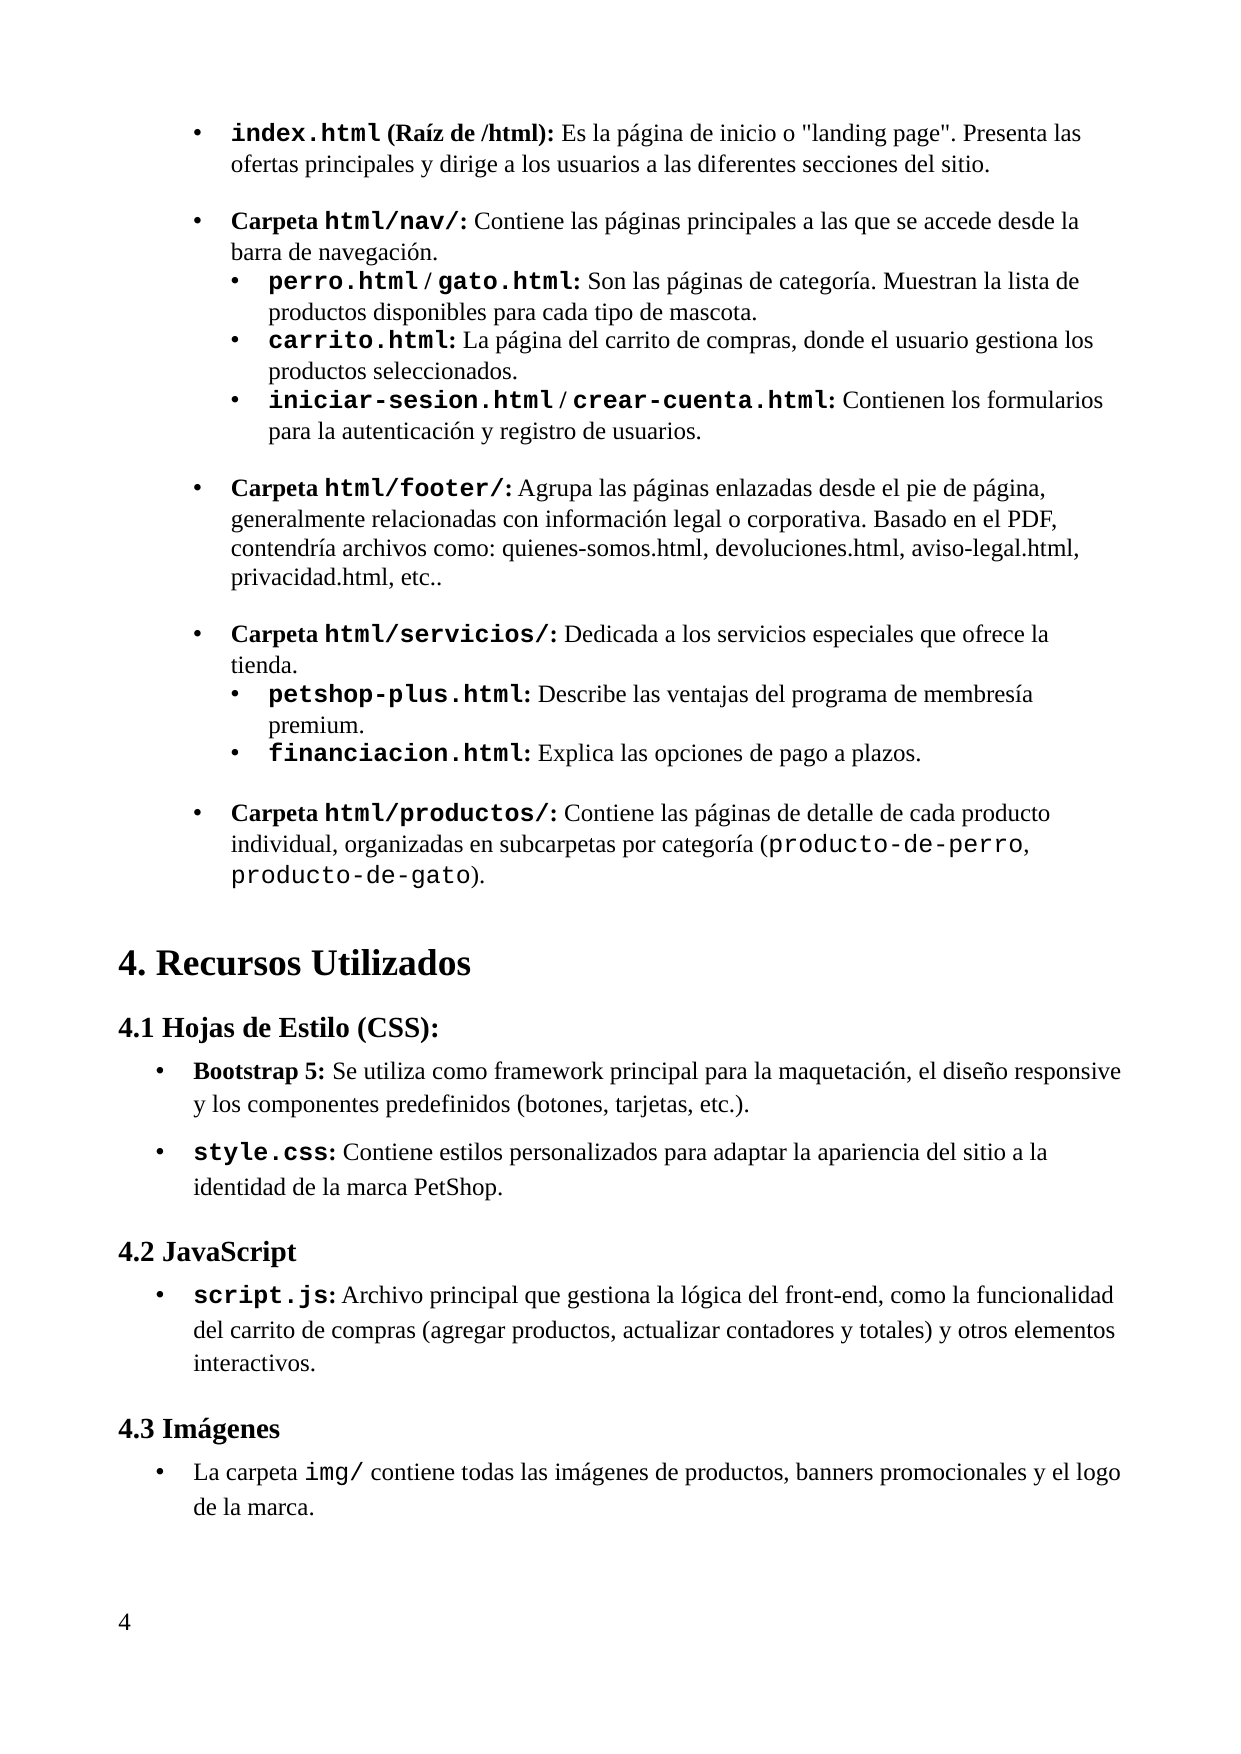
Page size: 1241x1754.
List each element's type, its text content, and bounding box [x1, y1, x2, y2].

list style.css: Contiene estilos personalizados para adaptar la apariencia del sitio a la identidad de la marca PetShop. [156, 1137, 1122, 1201]
list petshop-plus.html: Describe las ventajas del programa de membresía premium. [231, 679, 1122, 738]
list script.js: Archivo principal que gestiona la lógica del front-end, como la funcionalidad del carrito de compras (agregar productos, actualizar contadores y totales) y otros elementos interactivos. [156, 1280, 1122, 1377]
list Carpeta html/nav/: Contiene las páginas principales a las que se accede desde la barra de navegación. [193, 206, 1122, 266]
list La carpeta img/ contiene todas las imágenes de productos, banners promocionales y el logo de la marca. [156, 1457, 1122, 1521]
list financiacion.html: Explica las opciones de pago a plazos. [231, 738, 1122, 769]
subtitle 4.2 JavaScript [118, 1234, 1122, 1268]
subtitle 4.1 Hojas de Estilo (CSS): [118, 1010, 1122, 1044]
subtitle 4. Recursos Utilizados [118, 940, 1122, 983]
list index.html (Raíz de /html): Es la página de inicio o "landing page". Presenta las ofertas principales y dirige a los usuarios a las diferentes secciones del sitio. [193, 118, 1122, 178]
list Carpeta html/footer/: Agrupa las páginas enlazadas desde el pie de página, generalmente relacionadas con información legal o corporativa. Basado en el PDF, contendría archivos como: quienes-somos.html, devoluciones.html, aviso-legal.html, privacidad.html, etc.. [193, 473, 1122, 591]
subtitle 4.3 Imágenes [118, 1411, 1122, 1444]
list carrito.html: La página del carrito de compras, donde el usuario gestiona los productos seleccionados. [231, 326, 1122, 385]
list Bootstrap 5: Se utiliza como framework principal para la maquetación, el diseño responsive y los componentes predefinidos (botones, tarjetas, etc.). [156, 1056, 1122, 1118]
list Carpeta html/productos/: Contiene las páginas de detalle de cada producto individual, organizadas en subcarpetas por categoría (producto-de-perro, producto-de-gato). [193, 798, 1122, 891]
list perro.html / gato.html: Son las páginas de categoría. Muestran la lista de productos disponibles para cada tipo de mascota. [231, 266, 1122, 326]
list iniciar-sesion.html / crear-cuenta.html: Contienen los formularios para la autenticación y registro de usuarios. [231, 385, 1122, 445]
list Carpeta html/servicios/: Dedicada a los servicios especiales que ofrece la tienda. [193, 619, 1122, 679]
